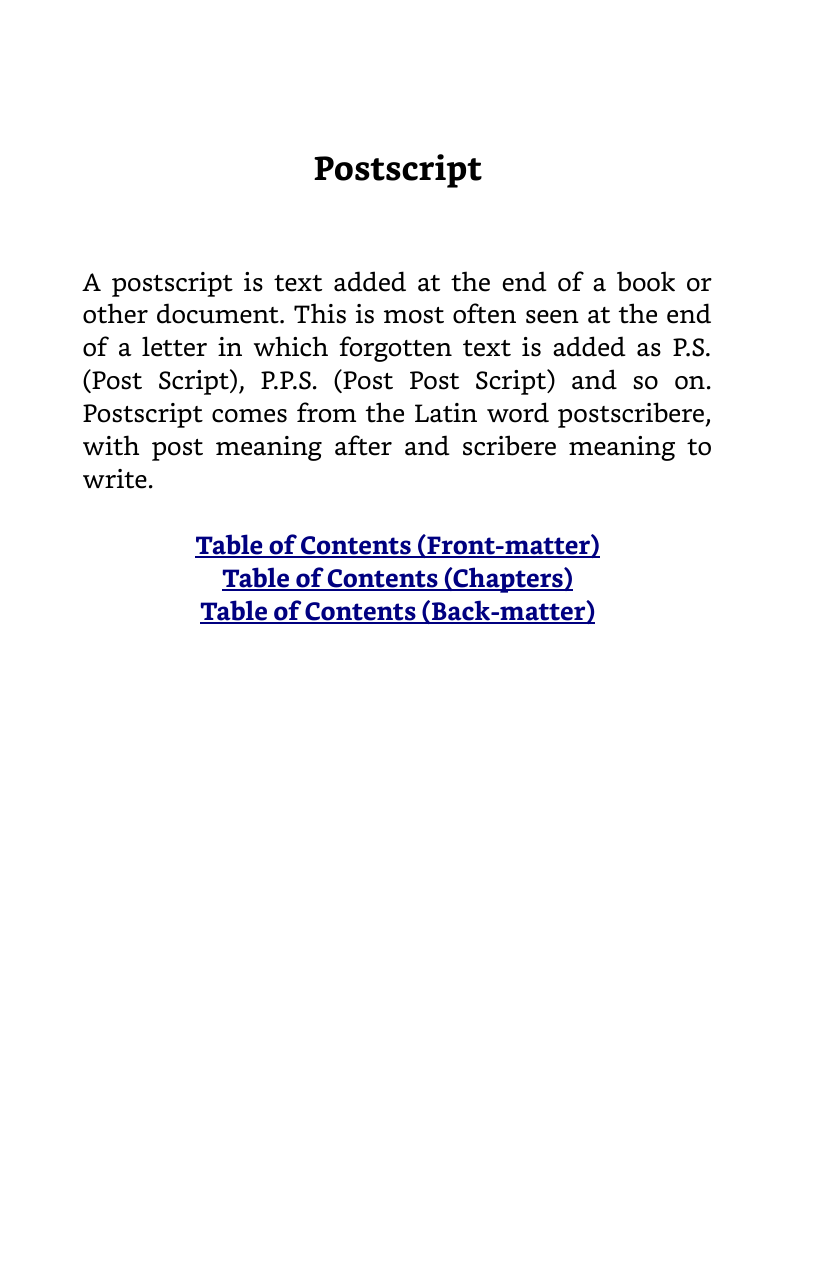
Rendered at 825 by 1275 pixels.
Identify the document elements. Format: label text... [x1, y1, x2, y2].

text Table of Contents (Front-matter) [82, 528, 712, 561]
subtitle Postscript [82, 146, 712, 189]
text Table of Contents (Chapters) [82, 561, 712, 594]
text A postscript is text added at the end of a book or other document. This is most often seen at the end of a letter in which forgotten text is added as P.S. (Post Script), P.P.S. (Post Post Script) and so on. Postscript comes from the Latin word postscribere, with post meaning after and scribere meaning to write. [82, 264, 712, 495]
text Table of Contents (Back-matter) [82, 594, 712, 627]
